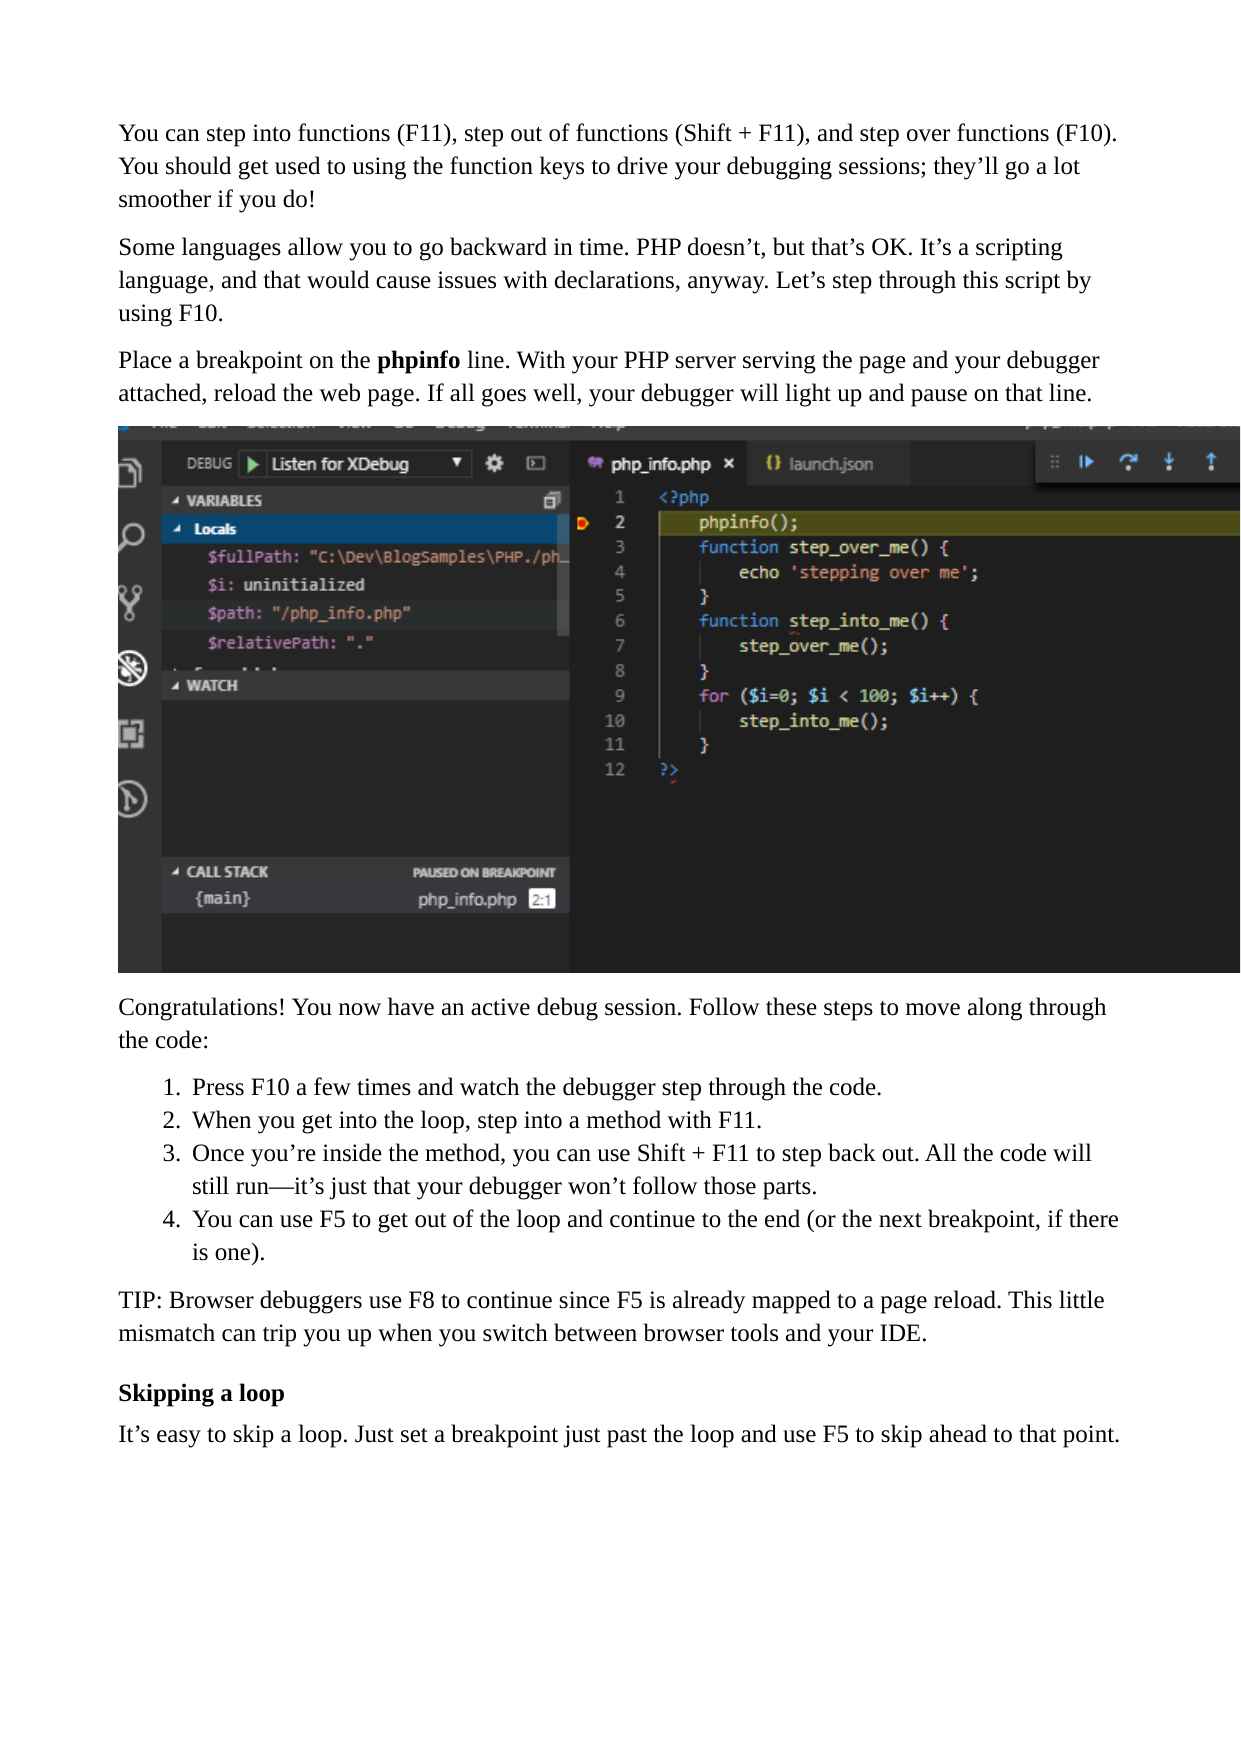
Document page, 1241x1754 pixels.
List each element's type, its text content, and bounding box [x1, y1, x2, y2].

list Press F10 a few times and watch the debugger step through the code. [162, 1072, 1122, 1101]
list When you get into the loop, step into a method with F11. [162, 1105, 1122, 1134]
text It’s easy to skip a loop. Just set a breakpoint just past the loop and use F5 to skip ahead to that point. [118, 1419, 1122, 1448]
subtitle Skipping a loop [118, 1378, 1122, 1407]
text You can step into functions (F11), step out of functions (Shift + F11), and step over functions (F10). You should get used to using the function keys to drive your debugging sessions; they’ll go a lot smoother if you do! [118, 118, 1122, 213]
text Congratulations! You now have an active debug session. Follow these steps to move along through the code: [118, 992, 1122, 1053]
list Once you’re inside the method, you can use Shift + F11 to step back out. All the code will still run—it’s just that your debugger won’t follow those parts. [162, 1138, 1122, 1200]
text TIP: Browser debuggers use F8 to continue since F5 is already mapped to a page reload. This little mismatch can trip you up when you switch between browser tools and your IDE. [118, 1285, 1122, 1347]
text Some languages allow you to go backward in time. PHP doesn’t, but that’s OK. It’s a scripting language, and that would cause issues with declarations, anyway. Let’s step through this script by using F10. [118, 232, 1122, 327]
list You can use F5 to get out of the loop and continue to the end (or the next breakpoint, if there is one). [162, 1204, 1122, 1266]
picture [118, 426, 1241, 973]
text Place a breakpoint on the phpinfo line. With your PHP server serving the page and your debugger attached, reload the web page. If all goes well, your debugger will light up and pause on that line. [118, 345, 1122, 407]
